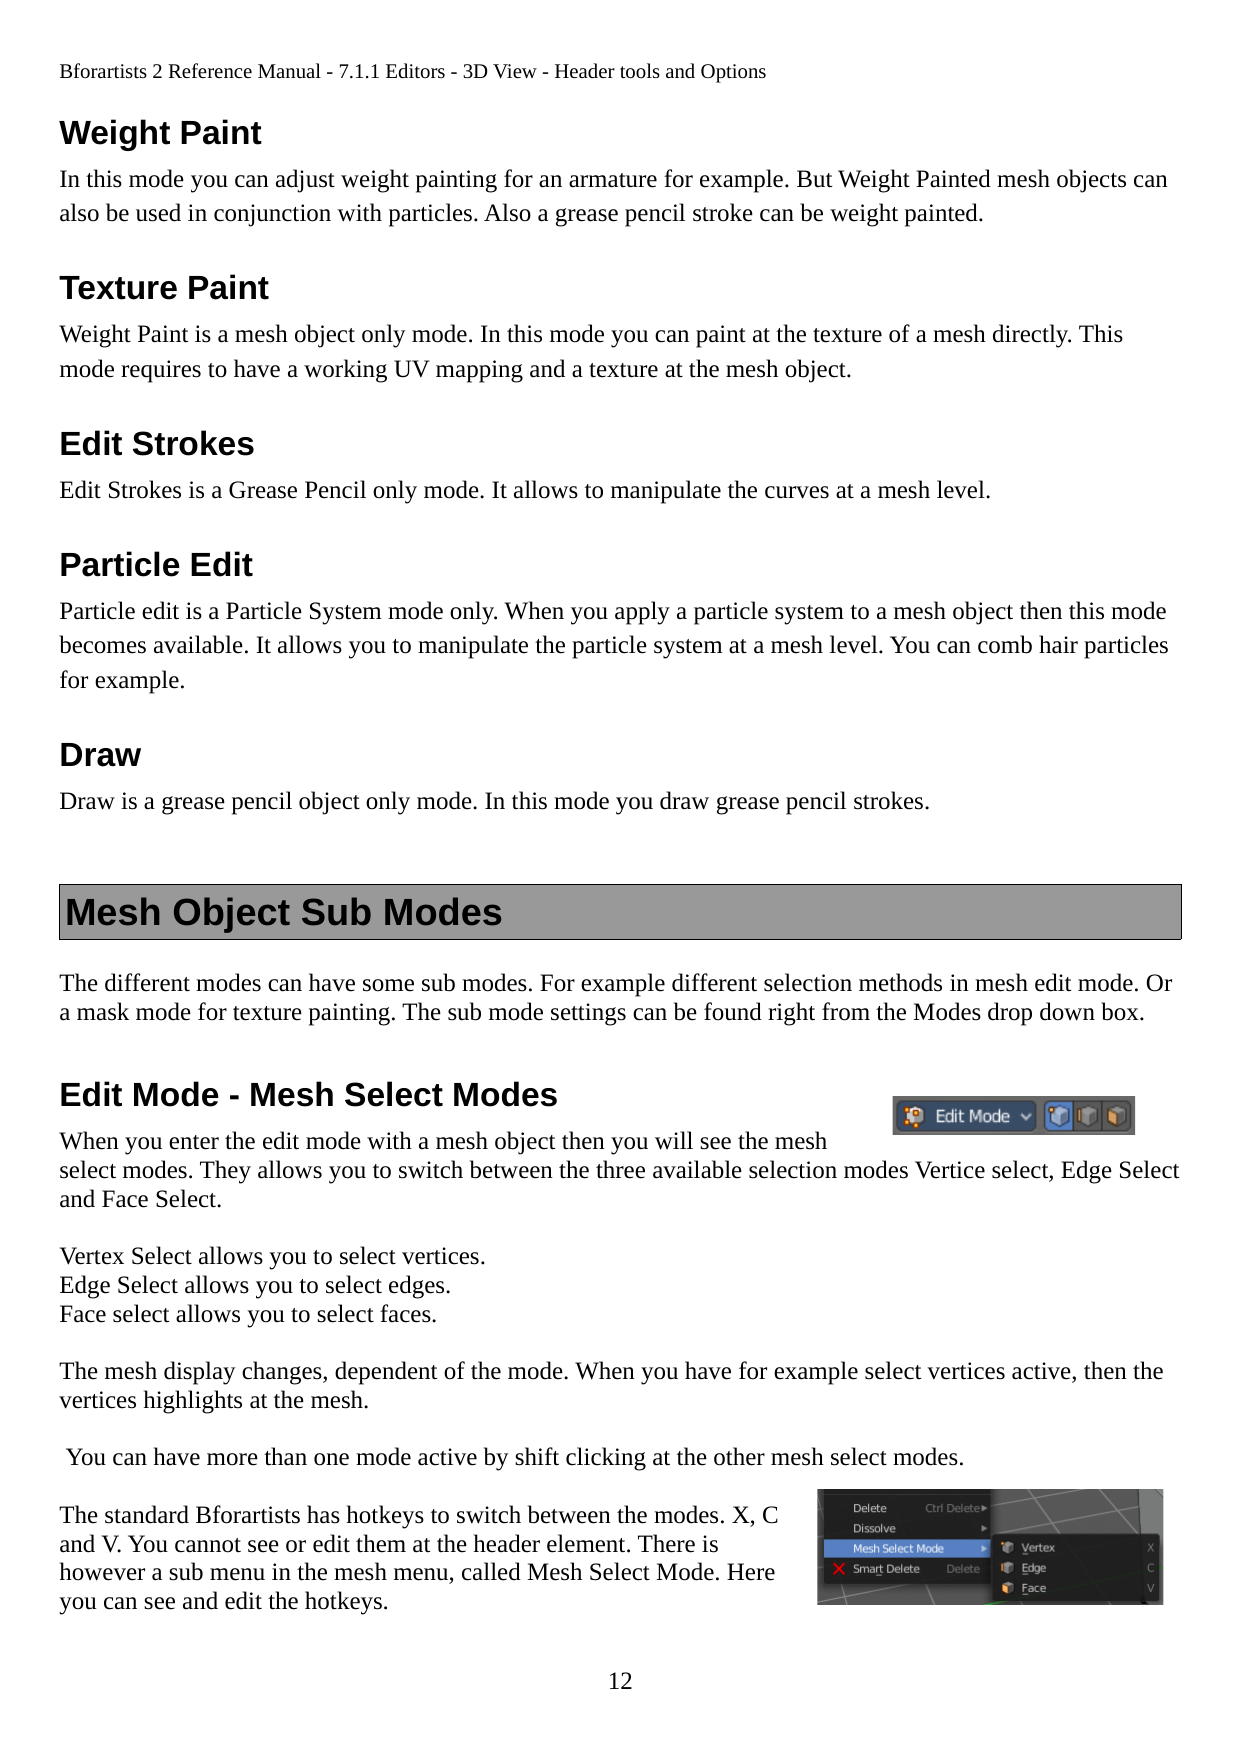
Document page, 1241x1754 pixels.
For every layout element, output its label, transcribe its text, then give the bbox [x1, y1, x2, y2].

text Face select allows you to select faces. [59, 1299, 1181, 1327]
text The different modes can have some sub modes. For example different selection methods in mesh edit mode. Or a mask mode for texture painting. The sub mode settings can be found right from the Modes drop down box. [59, 968, 1181, 1026]
table_header Mesh Object Sub Modes [60, 885, 1181, 939]
subtitle Draw [59, 735, 1181, 773]
picture [892, 1096, 1136, 1135]
subtitle Particle Edit [59, 545, 1181, 583]
text You can have more than one mode active by shift clicking at the other mesh select modes. [59, 1442, 1181, 1471]
subtitle Edit Strokes [59, 424, 1181, 462]
text Draw is a grease pencil object only mode. In this mode you draw grease pencil strokes. [59, 786, 1181, 814]
picture [817, 1489, 1164, 1605]
text In this mode you can adjust weight painting for an armature for example. But Weight Painted mesh objects can also be used in conjunction with particles. Also a grease pencil stroke can be weight painted. [59, 164, 1181, 227]
text Weight Paint is a mesh object only mode. In this mode you can paint at the texture of a mesh directly. This mode requires to have a working UV mapping and a texture at the mesh object. [59, 319, 1181, 382]
text The standard Bforartists has hotkeys to switch between the modes. X, C and V. You cannot see or edit them at the header element. There is however a sub menu in the mesh menu, called Mesh Select Mode. Here you can see and edit the hotkeys. [59, 1500, 1181, 1615]
text Particle edit is a Particle System mode only. When you apply a particle system to a mesh object then this mode becomes available. It allows you to manipulate the particle system at a mesh level. You can comb hair particles for example. [59, 596, 1181, 693]
text Edit Strokes is a Grease Pencil only mode. It allows to manipulate the curves at a mesh level. [59, 475, 1181, 503]
subtitle Weight Paint [59, 113, 1181, 151]
text When you enter the edit mode with a mesh object then you will see the mesh select modes. They allows you to switch between the three available selection modes Vertice select, Edge Select and Face Select. [59, 1126, 1181, 1212]
text The mesh display changes, dependent of the mode. When you have for example select vertices active, then the vertices highlights at the mesh. [59, 1356, 1181, 1414]
text Edge Select allows you to select edges. [59, 1270, 1181, 1299]
text Vertex Select allows you to select vertices. [59, 1241, 1181, 1270]
subtitle Texture Paint [59, 268, 1181, 307]
subtitle Edit Mode - Mesh Select Modes [59, 1075, 1181, 1114]
